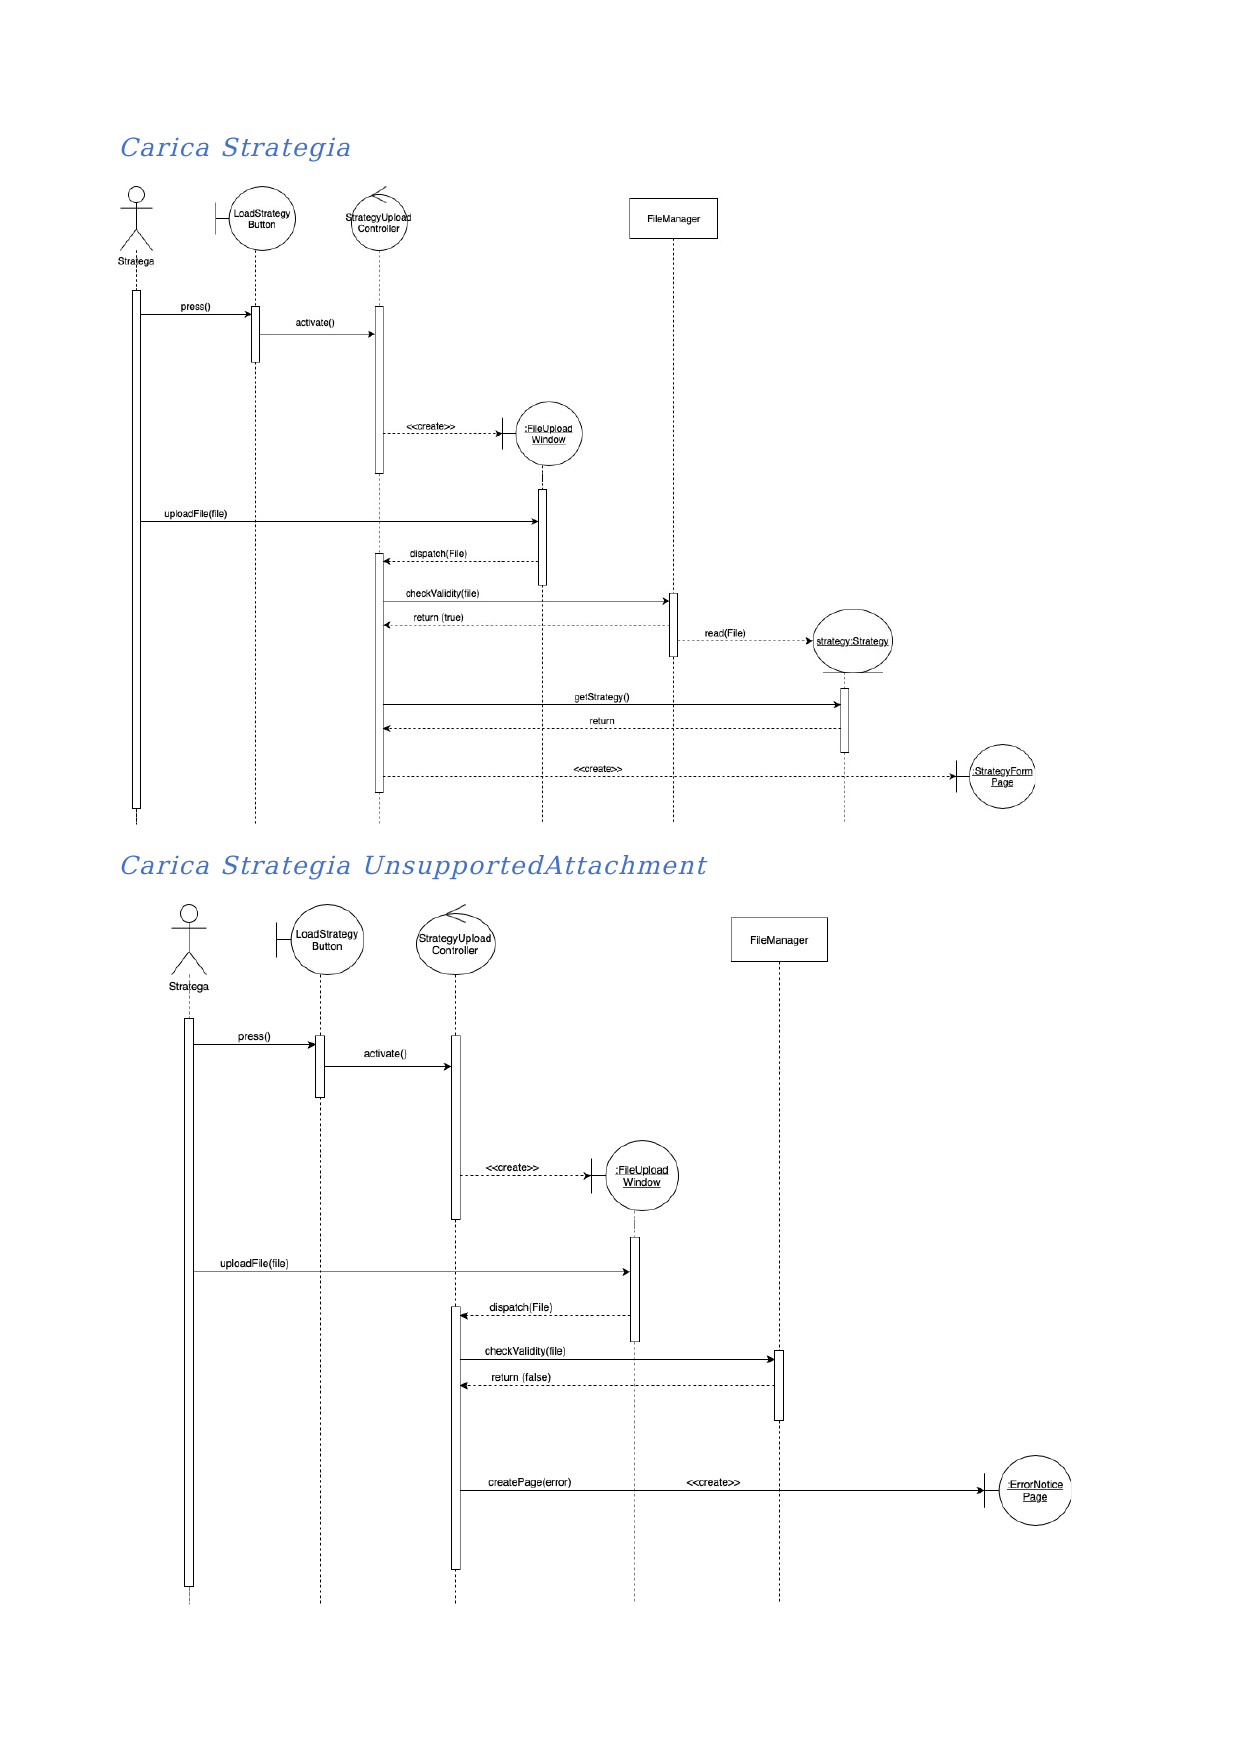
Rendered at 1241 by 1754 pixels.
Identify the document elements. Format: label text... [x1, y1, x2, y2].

picture [169, 904, 1072, 1605]
subtitle Carica Strategia UnsupportedAttachment [118, 849, 1122, 879]
picture [118, 186, 1035, 825]
subtitle Carica Strategia [118, 131, 1122, 161]
